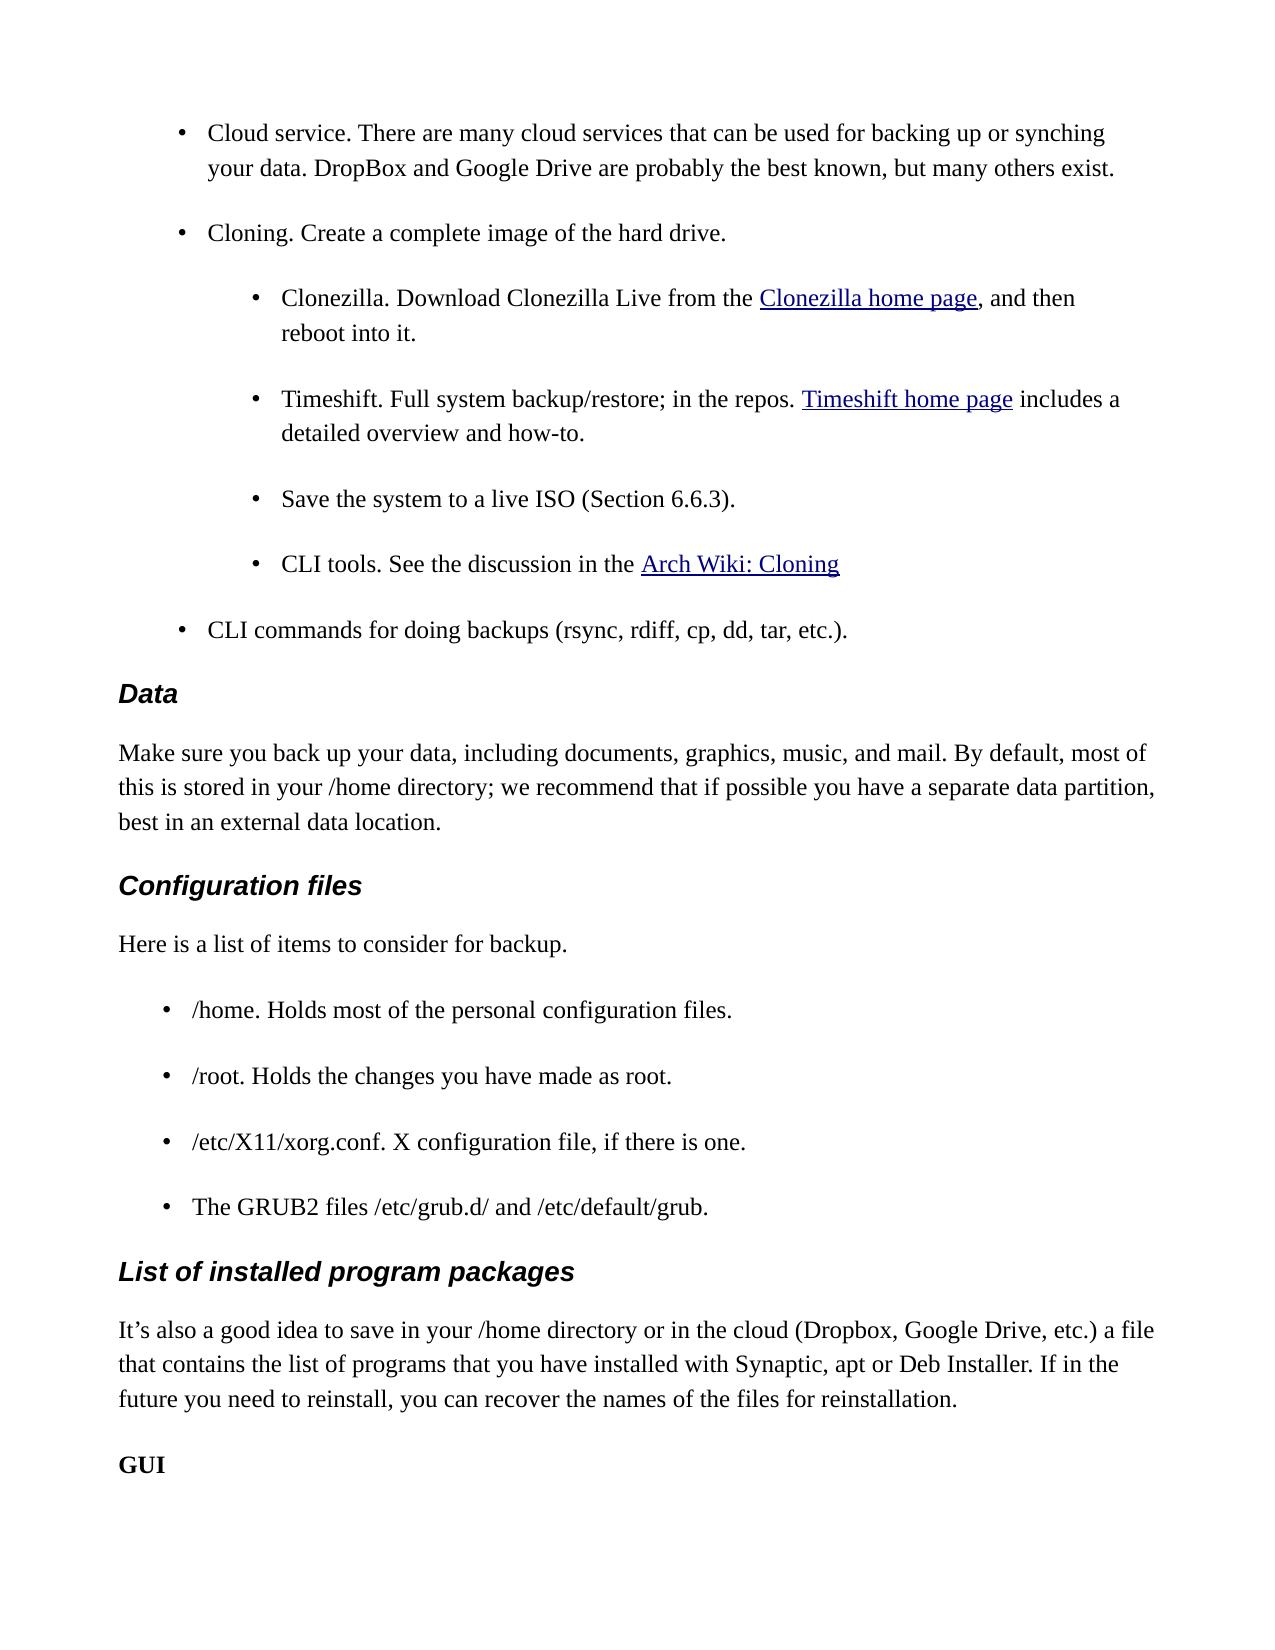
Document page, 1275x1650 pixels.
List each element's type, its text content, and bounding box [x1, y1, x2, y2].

text Here is a list of items to consider for backup. [118, 929, 1157, 958]
list /etc/X11/xorg.conf. X configuration file, if there is one. [162, 1127, 1157, 1155]
list CLI tools. See the discussion in the Arch Wiki: Cloning [252, 549, 1141, 578]
list The GRUB2 files /etc/grub.d/ and /etc/default/grub. [162, 1192, 1157, 1221]
list /root. Holds the changes you have made as root. [162, 1061, 1157, 1090]
text Make sure you back up your data, including documents, graphics, music, and mail. By default, most of this is stored in your /home directory; we recommend that if possible you have a separate data partition, best in an external data location. [118, 738, 1157, 836]
list CLI commands for doing backups (rsync, rdiff, cp, dd, tar, etc.). [178, 615, 1141, 644]
list Clonezilla. Download Clonezilla Live from the Clonezilla home page, and then reboot into it. [252, 283, 1141, 347]
list Save the system to a live ISO (Section 6.6.3). [252, 484, 1141, 513]
list Timeshift. Full system backup/restore; in the repos. Timeshift home page includes a detailed overview and how-to. [252, 384, 1141, 447]
list Cloud service. There are many cloud services that can be used for backing up or synching your data. DropBox and Google Drive are probably the best known, but many others exist. [178, 118, 1141, 181]
list /home. Holds most of the personal configuration files. [162, 995, 1157, 1024]
subtitle Data [118, 678, 1157, 710]
list Cloning. Create a complete image of the hard drive. [178, 218, 1141, 246]
text GUI [118, 1450, 1157, 1478]
text It’s also a good idea to save in your /home directory or in the cloud (Dropbox, Google Drive, etc.) a file that contains the list of programs that you have installed with Synaptic, apt or Deb Installer. If in the future you need to reinstall, you can recover the names of the files for reinstallation. [118, 1315, 1157, 1413]
subtitle Configuration files [118, 869, 1157, 901]
subtitle List of installed program packages [118, 1255, 1157, 1287]
